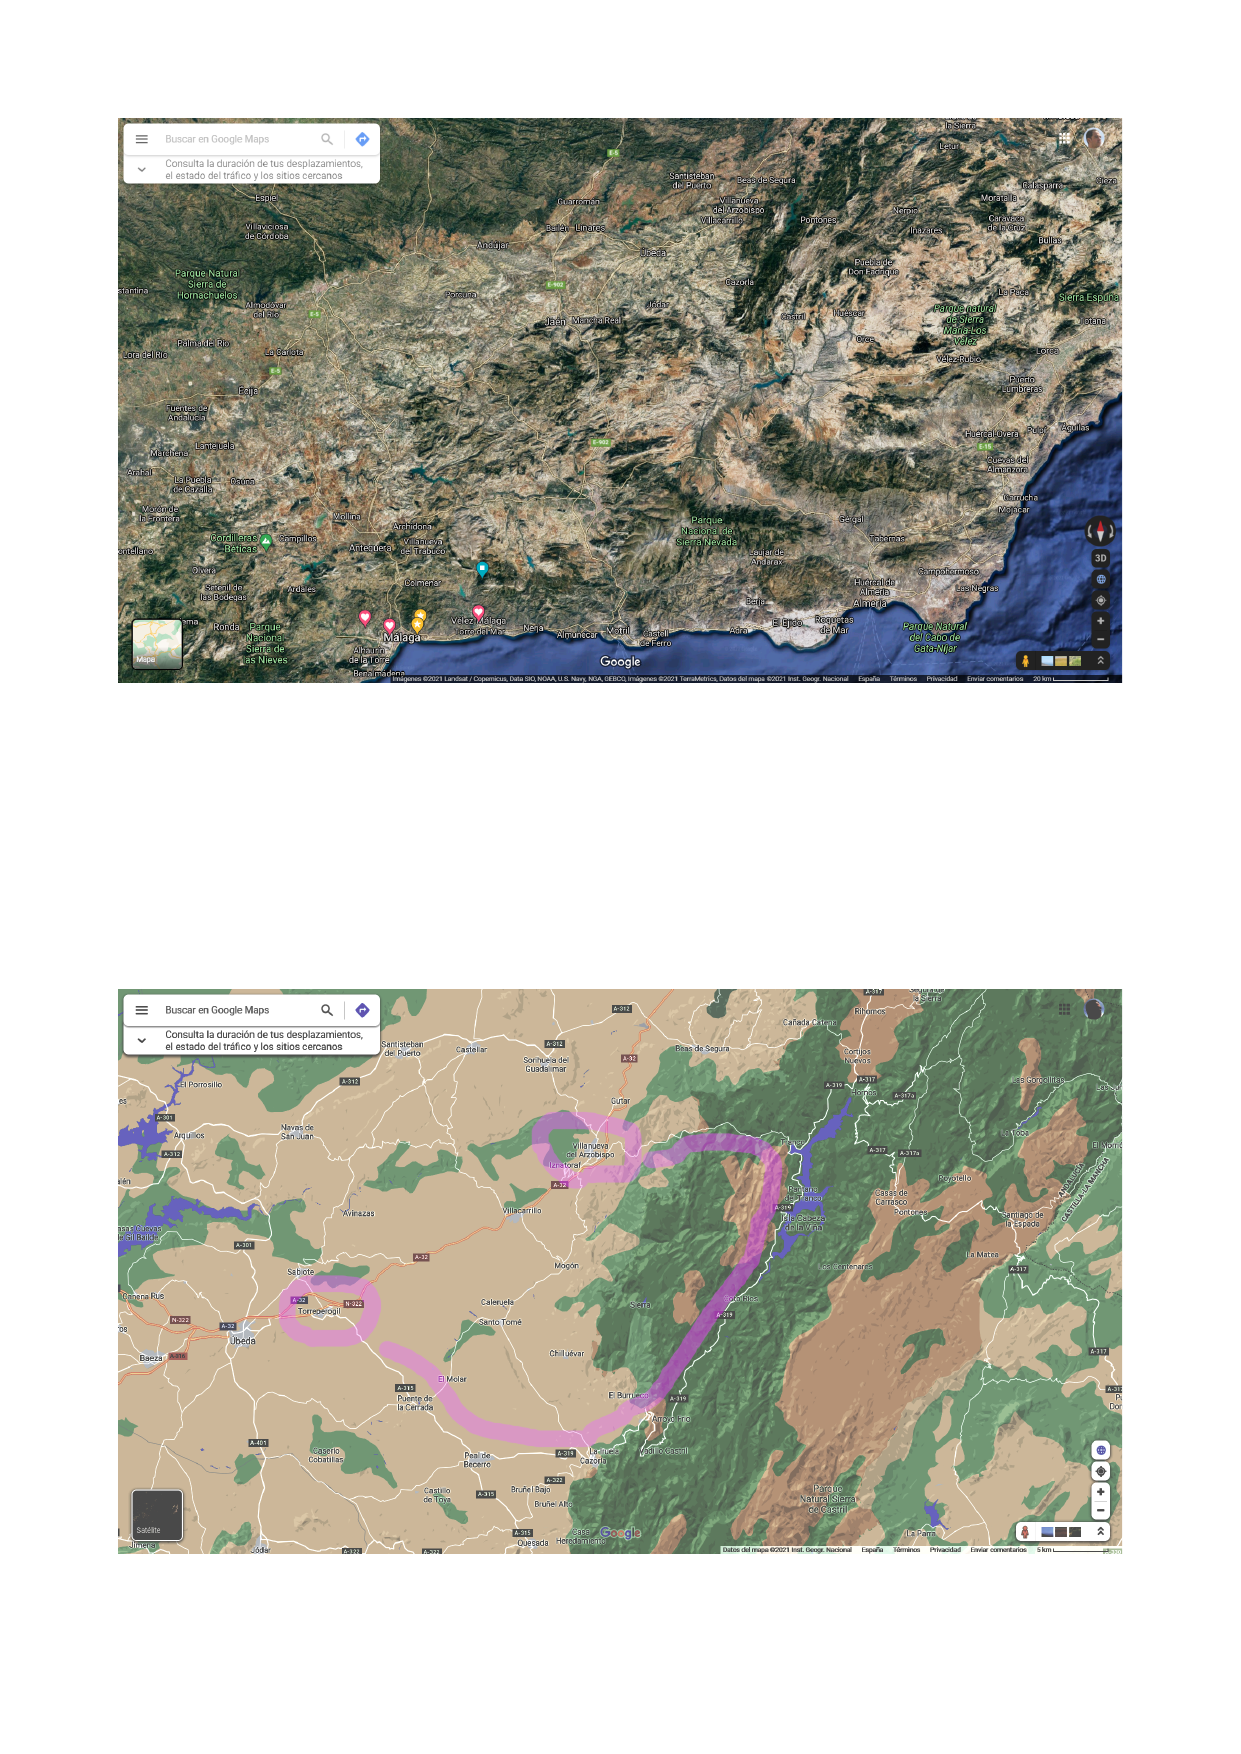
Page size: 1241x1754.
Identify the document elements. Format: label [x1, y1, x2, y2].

picture [118, 118, 1123, 683]
picture [118, 989, 1123, 1554]
